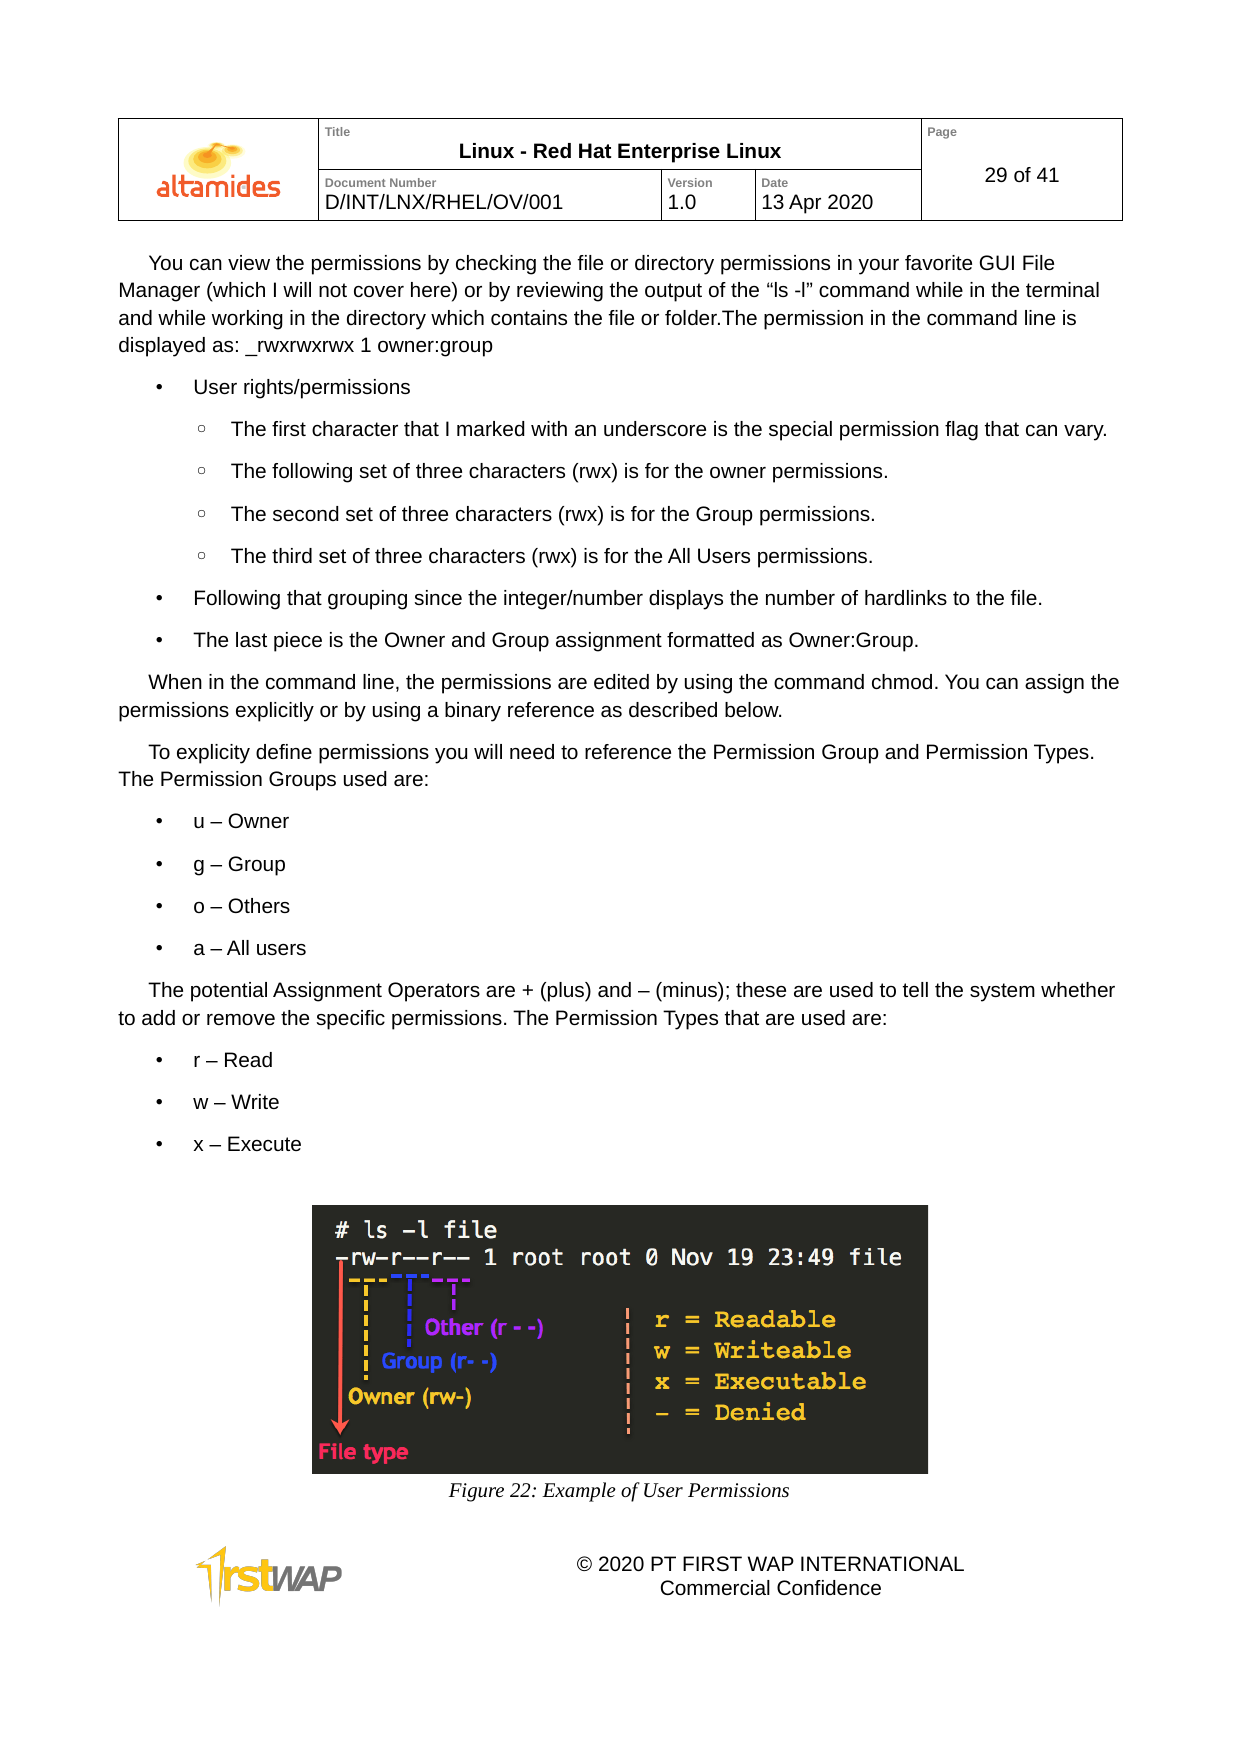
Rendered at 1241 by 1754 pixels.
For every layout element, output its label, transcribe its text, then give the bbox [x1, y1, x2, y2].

list The following set of three characters (rwx) is for the owner permissions. [193, 459, 1122, 483]
list Following that grouping since the integer/number displays the number of hardlinks to the file. [156, 586, 1122, 610]
text When in the command line, the permissions are edited by using the command chmod. You can assign the permissions explicitly or by using a binary reference as described below. [118, 670, 1122, 722]
list The first character that I marked with an underscore is the special permission flag that can vary. [193, 417, 1122, 441]
picture [312, 1205, 929, 1474]
text You can view the permissions by checking the file or directory permissions in your favorite GUI File Manager (which I will not cover here) or by reviewing the output of the “ls -l” command while in the terminal and while working in the directory which contains the file or folder.The permission in the command line is displayed as: _rwxrwxrwx 1 owner:group [118, 250, 1122, 357]
list The third set of three characters (rwx) is for the All Users permissions. [193, 544, 1122, 568]
list w – Write [156, 1090, 1122, 1114]
list u – Owner [156, 809, 1122, 833]
list x – Execute [156, 1132, 1122, 1156]
list g – Group [156, 852, 1122, 876]
picture [195, 1546, 342, 1607]
list o – Others [156, 894, 1122, 918]
list User rights/permissions [156, 375, 1122, 399]
list a – All users [156, 936, 1122, 960]
list The second set of three characters (rwx) is for the Group permissions. [193, 501, 1122, 526]
list r – Read [156, 1048, 1122, 1072]
list The last piece is the Owner and Group assignment formatted as Owner:Group. [156, 628, 1122, 652]
text The potential Assignment Operators are + (plus) and – (minus); these are used to tell the system whether to add or remove the specific permissions. The Permission Types that are used are: [118, 978, 1122, 1029]
text Figure 22: Example of User Permissions [312, 1474, 928, 1502]
text To explicity define permissions you will need to reference the Permission Group and Permission Types. The Permission Groups used are: [118, 740, 1122, 791]
